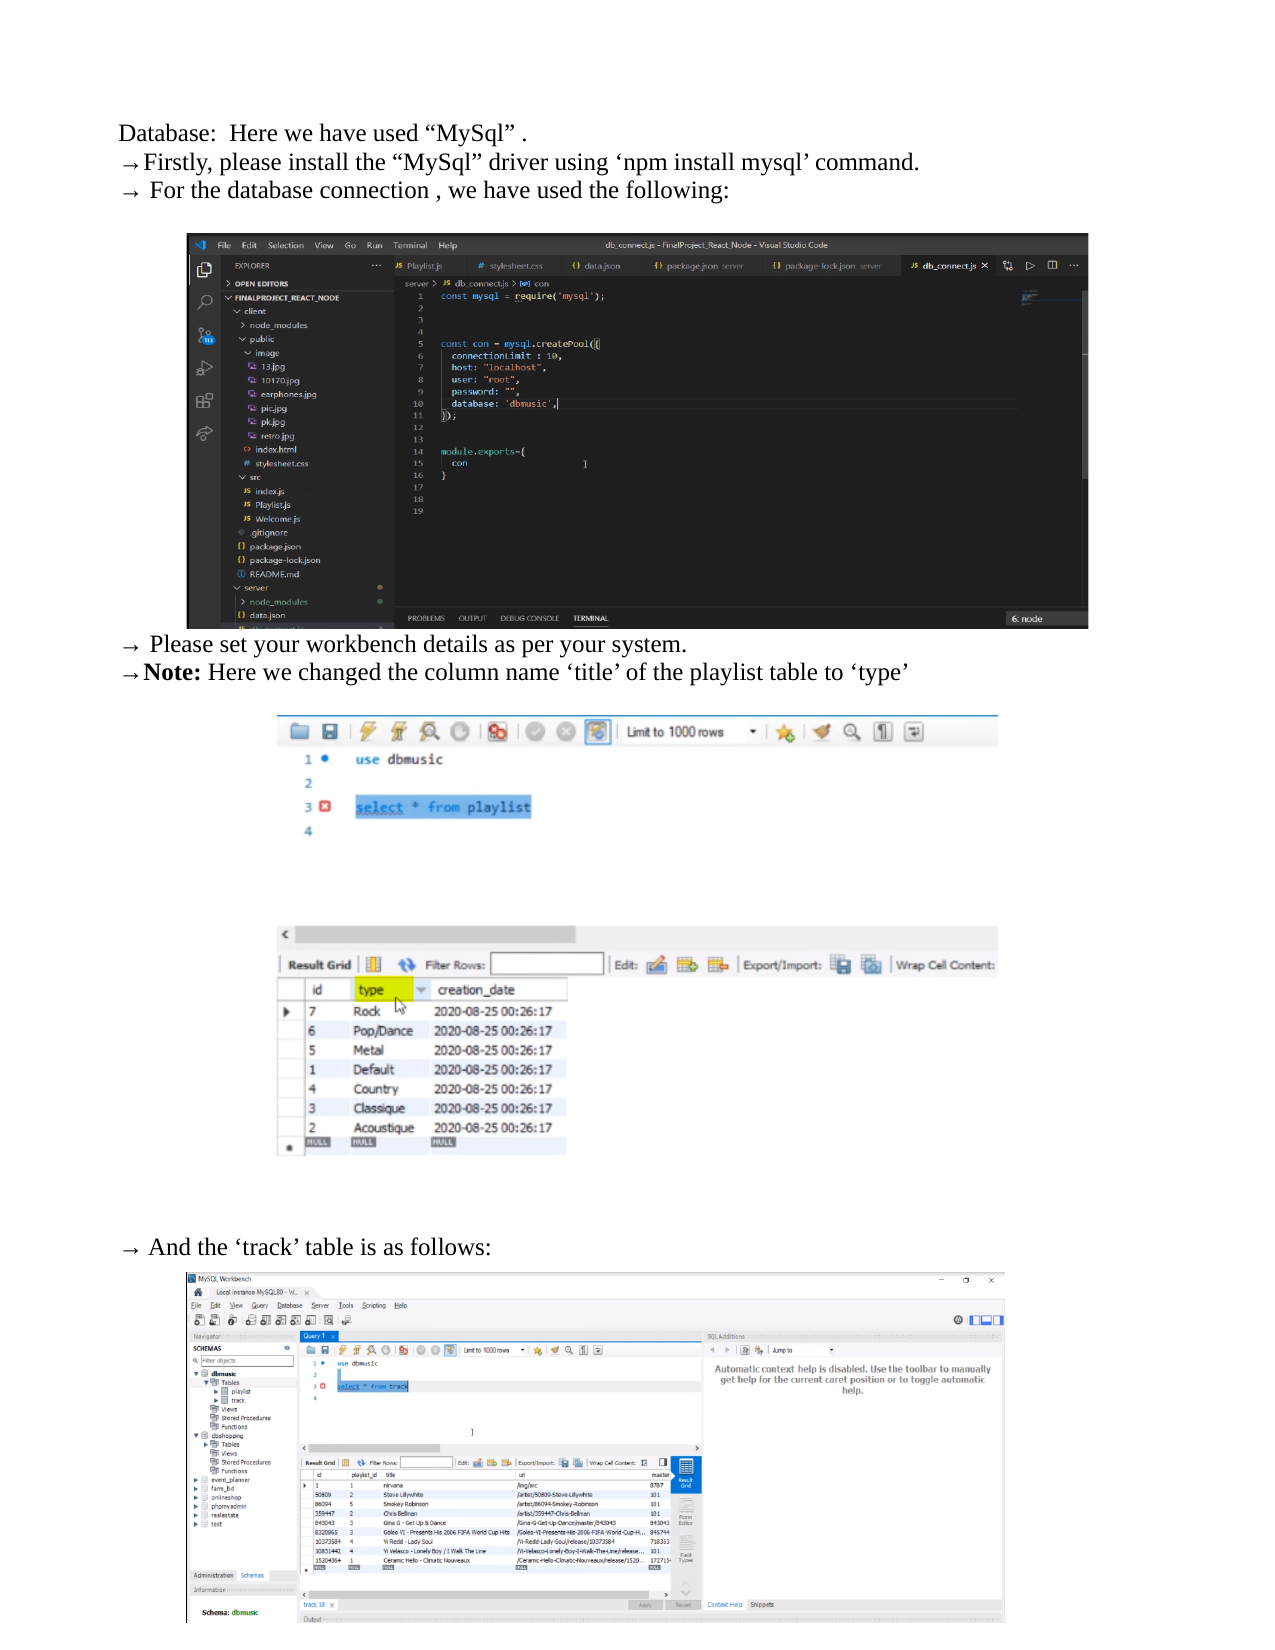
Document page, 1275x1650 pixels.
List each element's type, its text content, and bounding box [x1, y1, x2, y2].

text Database: Here we have used “MySql” . [118, 118, 1157, 147]
picture [186, 233, 1089, 629]
picture [186, 1272, 1005, 1623]
text → And the ‘track’ table is as follows: [118, 1232, 1157, 1261]
picture [276, 715, 999, 1160]
text → For the database connection , we have used the following: [118, 176, 1157, 204]
text →Firstly, please install the “MySql” driver using ‘npm install mysql’ command. [118, 147, 1157, 176]
text → Please set your workbench details as per your system. [118, 233, 1157, 657]
text →Note: Here we changed the column name ‘title’ of the playlist table to ‘type’ [118, 657, 1157, 686]
